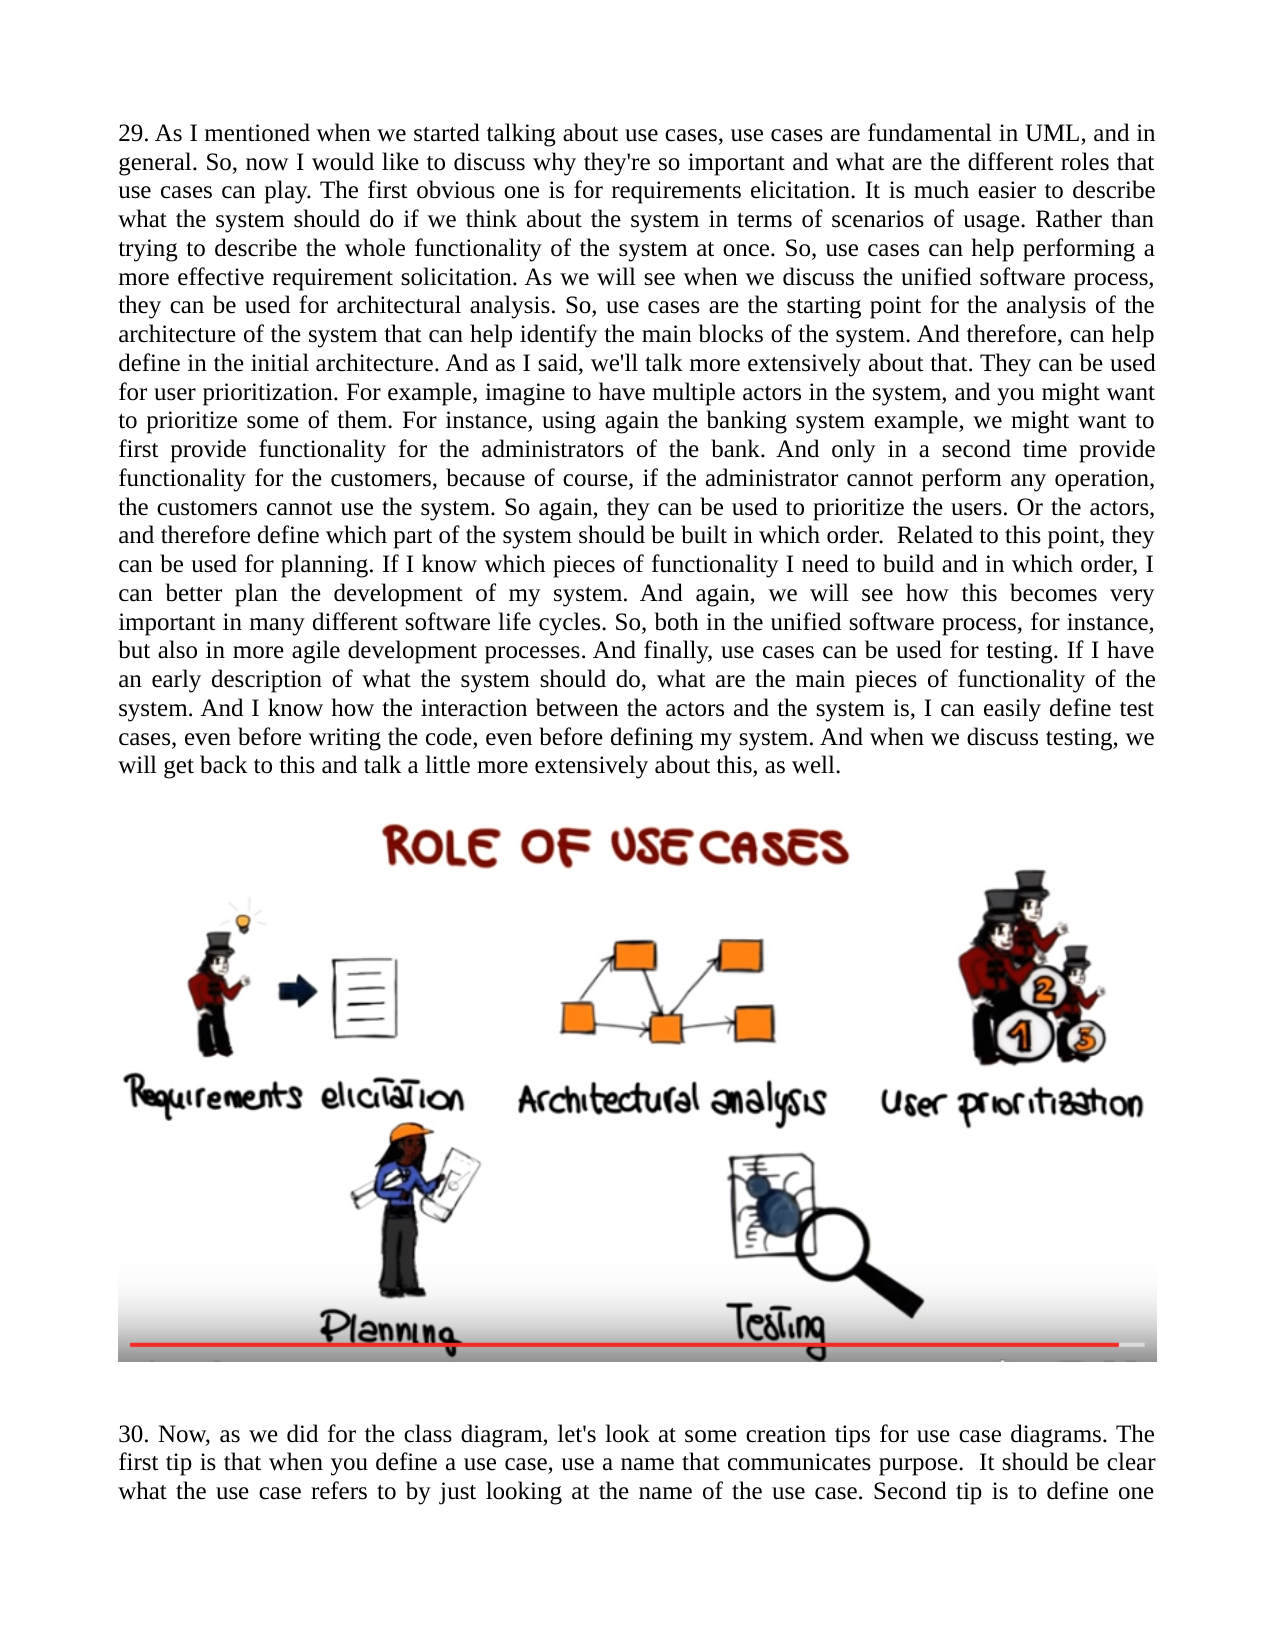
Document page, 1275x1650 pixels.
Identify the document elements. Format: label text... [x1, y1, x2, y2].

picture [118, 808, 1157, 1362]
text 29. As I mentioned when we started talking about use cases, use cases are fundamental in UML, and in general. So, now I would like to discuss why they're so important and what are the different roles that use cases can play. The first obvious one is for requirements elicitation. It is much easier to describe what the system should do if we think about the system in terms of scenarios of usage. Rather than trying to describe the whole functionality of the system at once. So, use cases can help performing a more effective requirement solicitation. As we will see when we discuss the unified software process, they can be used for architectural analysis. So, use cases are the starting point for the analysis of the architecture of the system that can help identify the main blocks of the system. And therefore, can help define in the initial architecture. And as I said, we'll talk more extensively about that. They can be used for user prioritization. For example, imagine to have multiple actors in the system, and you might want to prioritize some of them. For instance, using again the banking system example, we might want to first provide functionality for the administrators of the bank. And only in a second time provide functionality for the customers, because of course, if the administrator cannot perform any operation, the customers cannot use the system. So again, they can be used to prioritize the users. Or the actors, and therefore define which part of the system should be built in which order. Related to this point, they can be used for planning. If I know which pieces of functionality I need to build and in which order, I can better plan the development of my system. And again, we will see how this becomes very important in many different software life cycles. So, both in the unified software process, for instance, but also in more agile development processes. And finally, use cases can be used for testing. If I have an early description of what the system should do, what are the main pieces of functionality of the system. And I know how the interaction between the actors and the system is, I can easily define test cases, even before writing the code, even before defining my system. And when we discuss testing, we will get back to this and talk a little more extensively about this, as well. [118, 118, 1157, 779]
text 30. Now, as we did for the class diagram, let's look at some creation tips for use case diagrams. The first tip is that when you define a use case, use a name that communicates purpose. It should be clear what the use case refers to by just looking at the name of the use case. Second tip is to define one [118, 1419, 1157, 1505]
